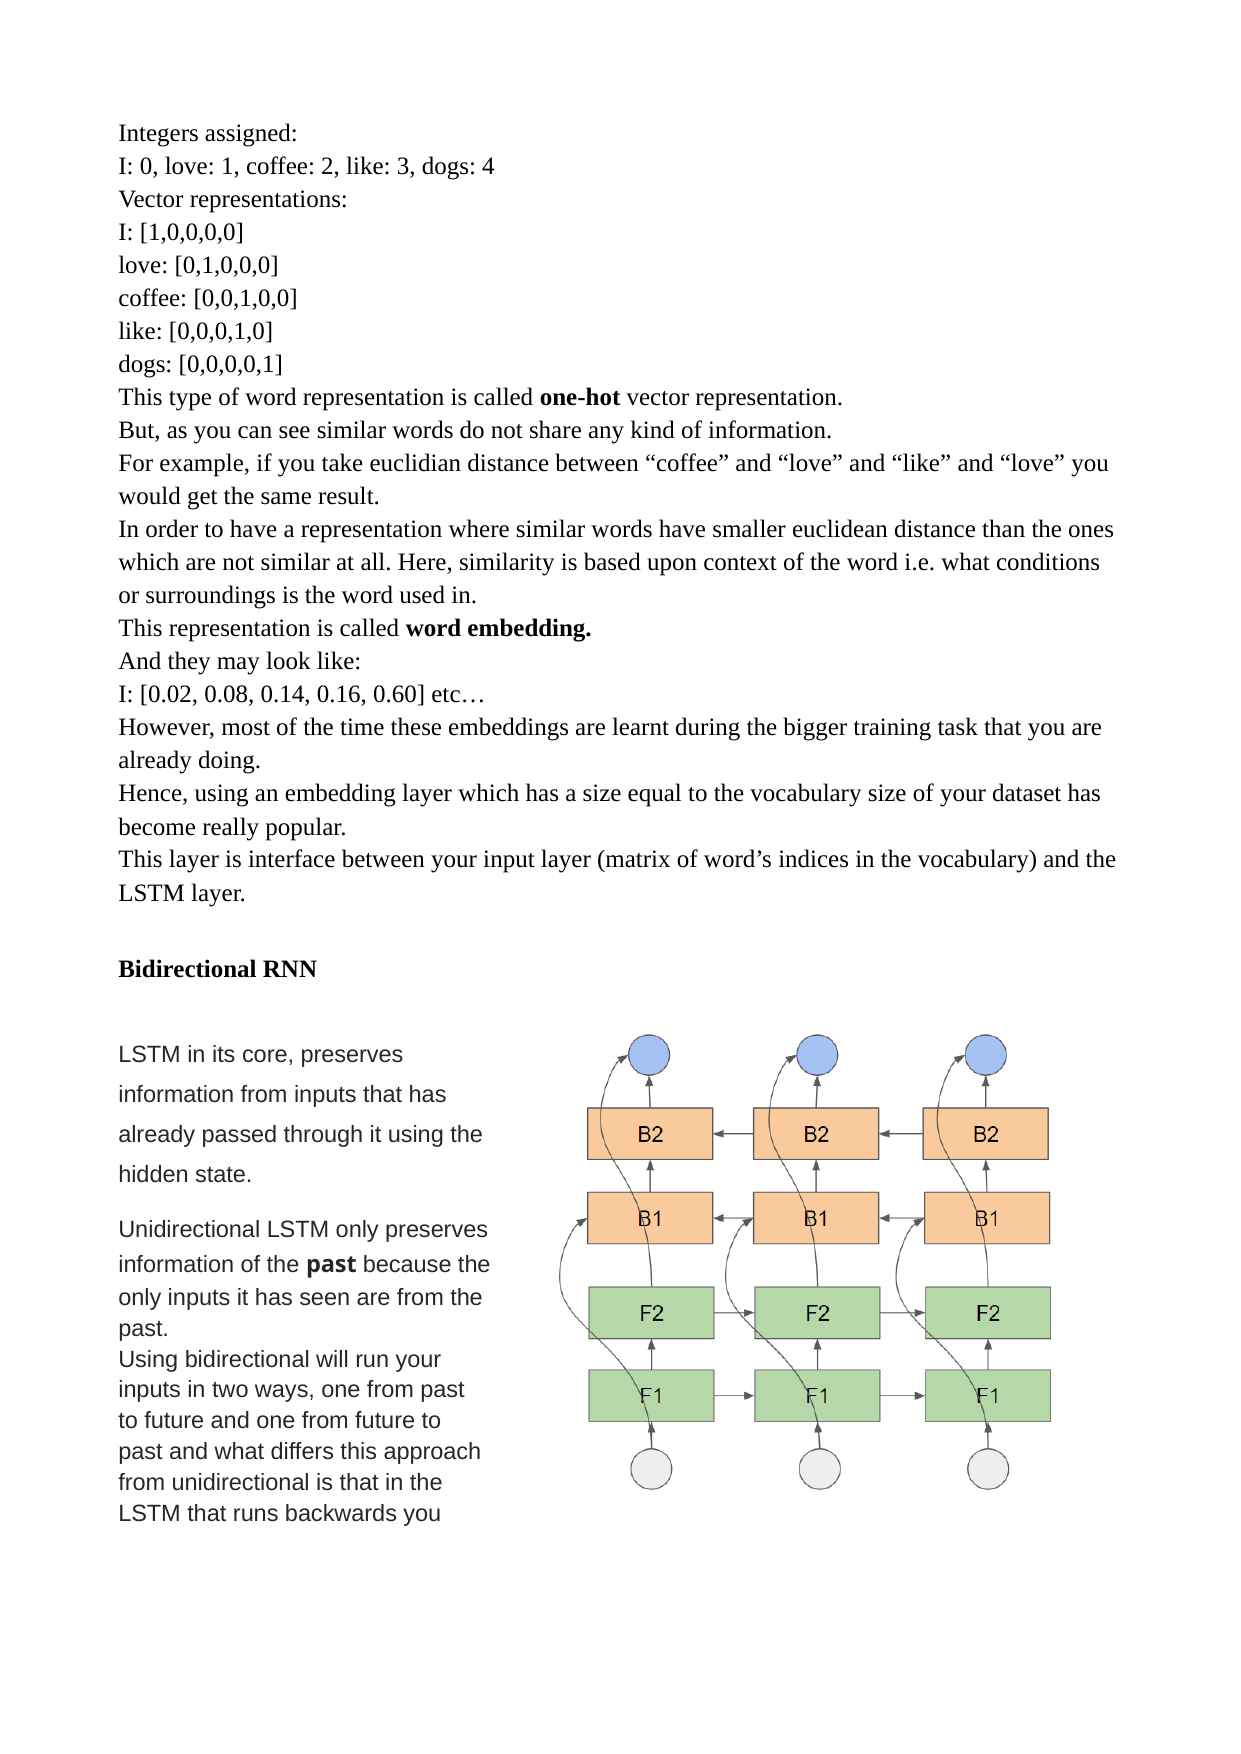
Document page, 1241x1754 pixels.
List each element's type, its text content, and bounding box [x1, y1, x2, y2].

text And they may look like: [118, 646, 1122, 675]
text This layer is interface between your input layer (matrix of word’s indices in the vocabulary) and the LSTM layer. [118, 844, 1122, 906]
text In order to have a representation where similar words have smaller euclidean distance than the ones which are not similar at all. Here, similarity is based upon context of the word i.e. what conditions or surroundings is the word used in. [118, 514, 1122, 609]
text Vector representations: [118, 184, 1122, 213]
text Unidirectional LSTM only preserves information of the past because the only inputs it has seen are from the past. [118, 1216, 490, 1341]
text However, most of the time these embeddings are learnt during the bigger training task that you are already doing. [118, 712, 1122, 774]
text I: 0, love: 1, coffee: 2, like: 3, dogs: 4 [118, 151, 1122, 180]
text LSTM in its core, preserves information from inputs that has already passed through it using the hidden state. [118, 1040, 490, 1188]
text Using bidirectional will run your inputs in two ways, one from past to future and one from future to past and what differs this approach from unidirectional is that in the LSTM that runs backwards you [118, 1345, 1122, 1526]
text dogs: [0,0,0,0,1] [118, 349, 1122, 378]
text Integers assigned: [118, 118, 1122, 147]
text like: [0,0,0,1,0] [118, 316, 1122, 345]
text This type of word representation is called one-hot vector representation. [118, 382, 1122, 411]
picture [490, 999, 1128, 1514]
text love: [0,1,0,0,0] [118, 250, 1122, 279]
text Hence, using an embedding layer which has a size equal to the vocabulary size of your dataset has become really popular. [118, 778, 1122, 840]
text I: [0.02, 0.08, 0.14, 0.16, 0.60] etc… [118, 679, 1122, 708]
text I: [1,0,0,0,0] [118, 217, 1122, 246]
text But, as you can see similar words do not share any kind of information. [118, 415, 1122, 444]
text Bidirectional RNN [118, 954, 1122, 982]
text coffee: [0,0,1,0,0] [118, 283, 1122, 312]
text This representation is called word embedding. [118, 613, 1122, 642]
text For example, if you take euclidian distance between “coffee” and “love” and “like” and “love” you would get the same result. [118, 448, 1122, 510]
